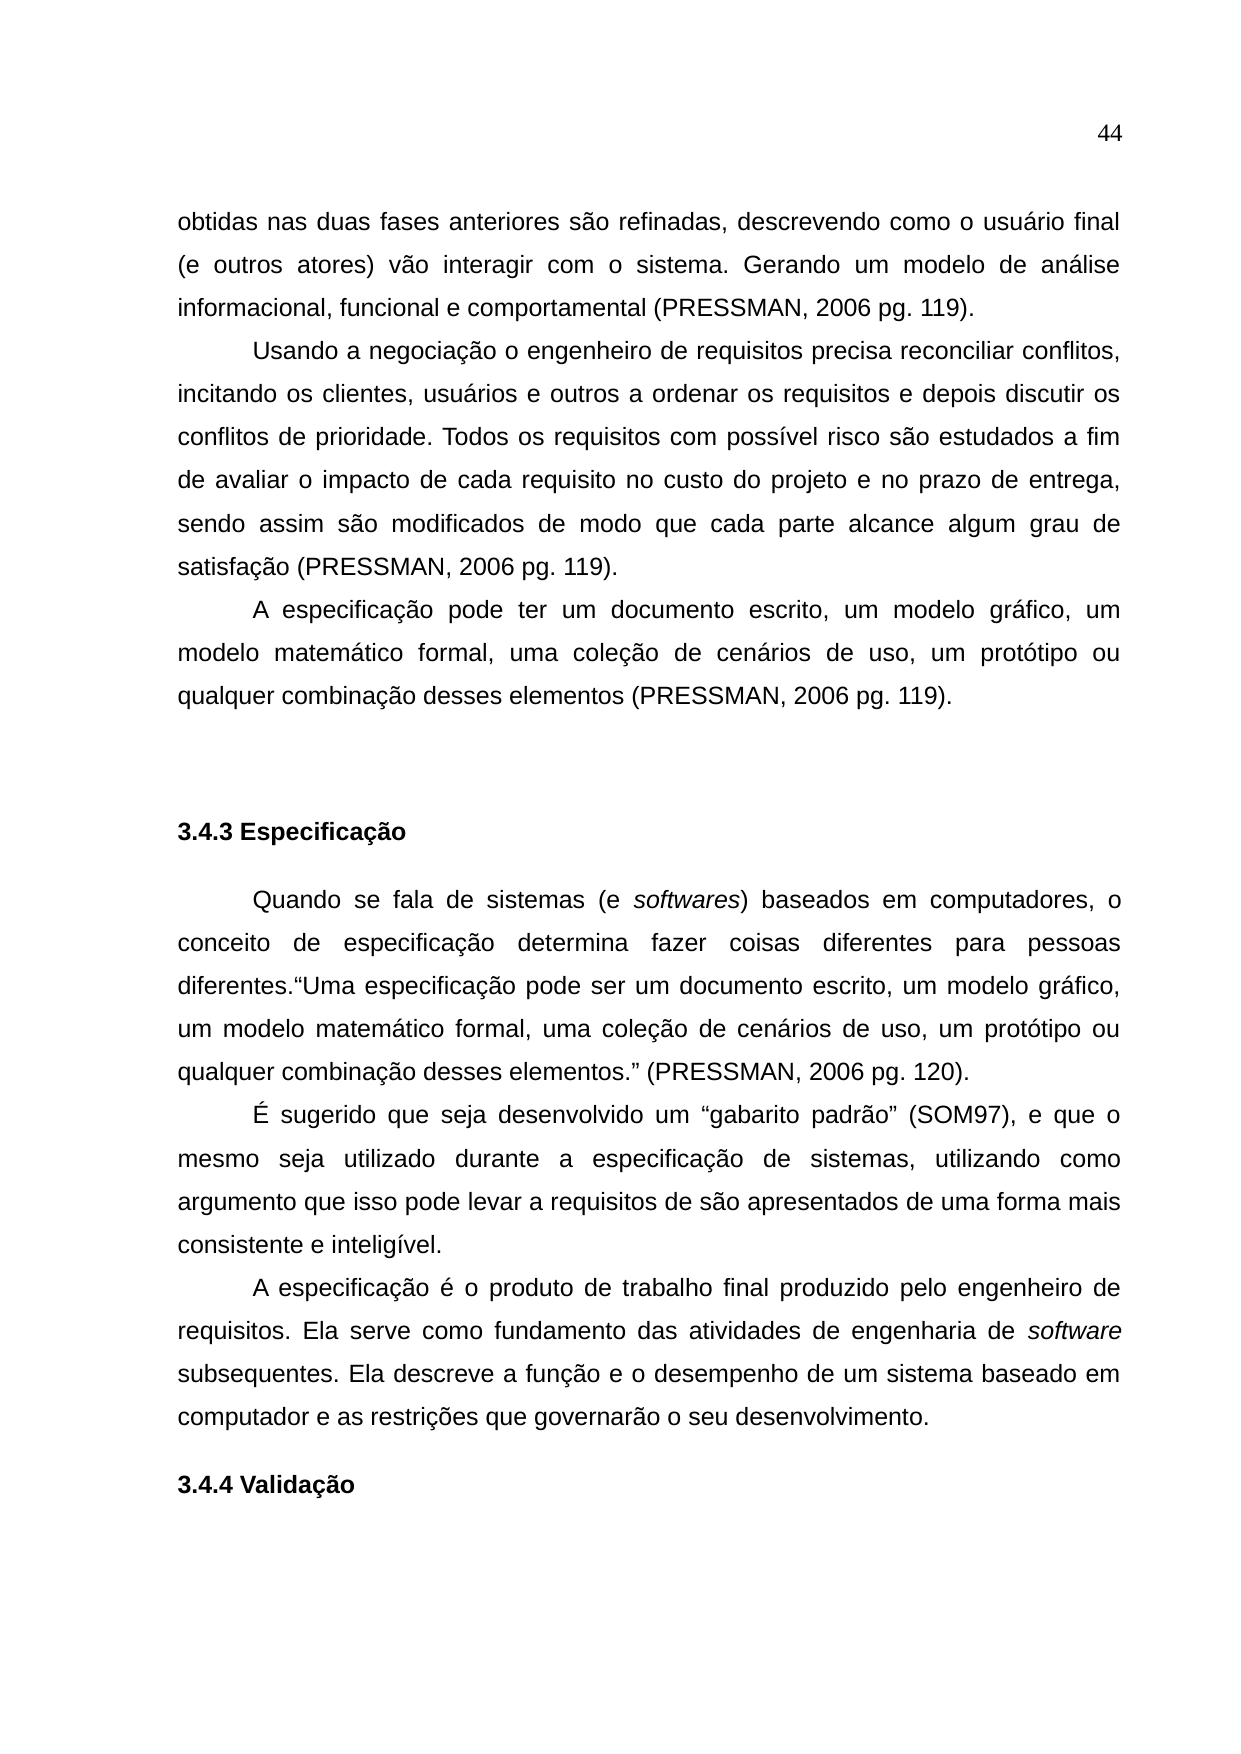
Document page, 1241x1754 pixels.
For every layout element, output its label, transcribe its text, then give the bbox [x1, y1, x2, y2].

text Usando a negociação o engenheiro de requisitos precisa reconciliar conflitos, incitando os clientes, usuários e outros a ordenar os requisitos e depois discutir os conflitos de prioridade. Todos os requisitos com possível risco são estudados a fim de avaliar o impacto de cada requisito no custo do projeto e no prazo de entrega, sendo assim são modificados de modo que cada parte alcance algum grau de satisfação (PRESSMAN, 2006 pg. 119). [177, 336, 1122, 580]
subtitle 3.4.3 Especificação [177, 817, 1122, 846]
text Quando se fala de sistemas (e softwares) baseados em computadores, o conceito de especificação determina fazer coisas diferentes para pessoas diferentes.“Uma especificação pode ser um documento escrito, um modelo gráfico, um modelo matemático formal, uma coleção de cenários de uso, um protótipo ou qualquer combinação desses elementos.” (PRESSMAN, 2006 pg. 120). [177, 885, 1122, 1086]
text A especificação é o produto de trabalho final produzido pelo engenheiro de requisitos. Ela serve como fundamento das atividades de engenharia de software subsequentes. Ela descreve a função e o desempenho de um sistema baseado em computador e as restrições que governarão o seu desenvolvimento. [177, 1273, 1122, 1431]
text A especificação pode ter um documento escrito, um modelo gráfico, um modelo matemático formal, uma coleção de cenários de uso, um protótipo ou qualquer combinação desses elementos (PRESSMAN, 2006 pg. 119). [177, 595, 1122, 710]
text É sugerido que seja desenvolvido um “gabarito padrão” (SOM97), e que o mesmo seja utilizado durante a especificação de sistemas, utilizando como argumento que isso pode levar a requisitos de são apresentados de uma forma mais consistente e inteligível. [177, 1100, 1122, 1258]
text obtidas nas duas fases anteriores são refinadas, descrevendo como o usuário final (e outros atores) vão interagir com o sistema. Gerando um modelo de análise informacional, funcional e comportamental (PRESSMAN, 2006 pg. 119). [177, 207, 1122, 322]
subtitle 3.4.4 Validação [177, 1470, 1122, 1499]
